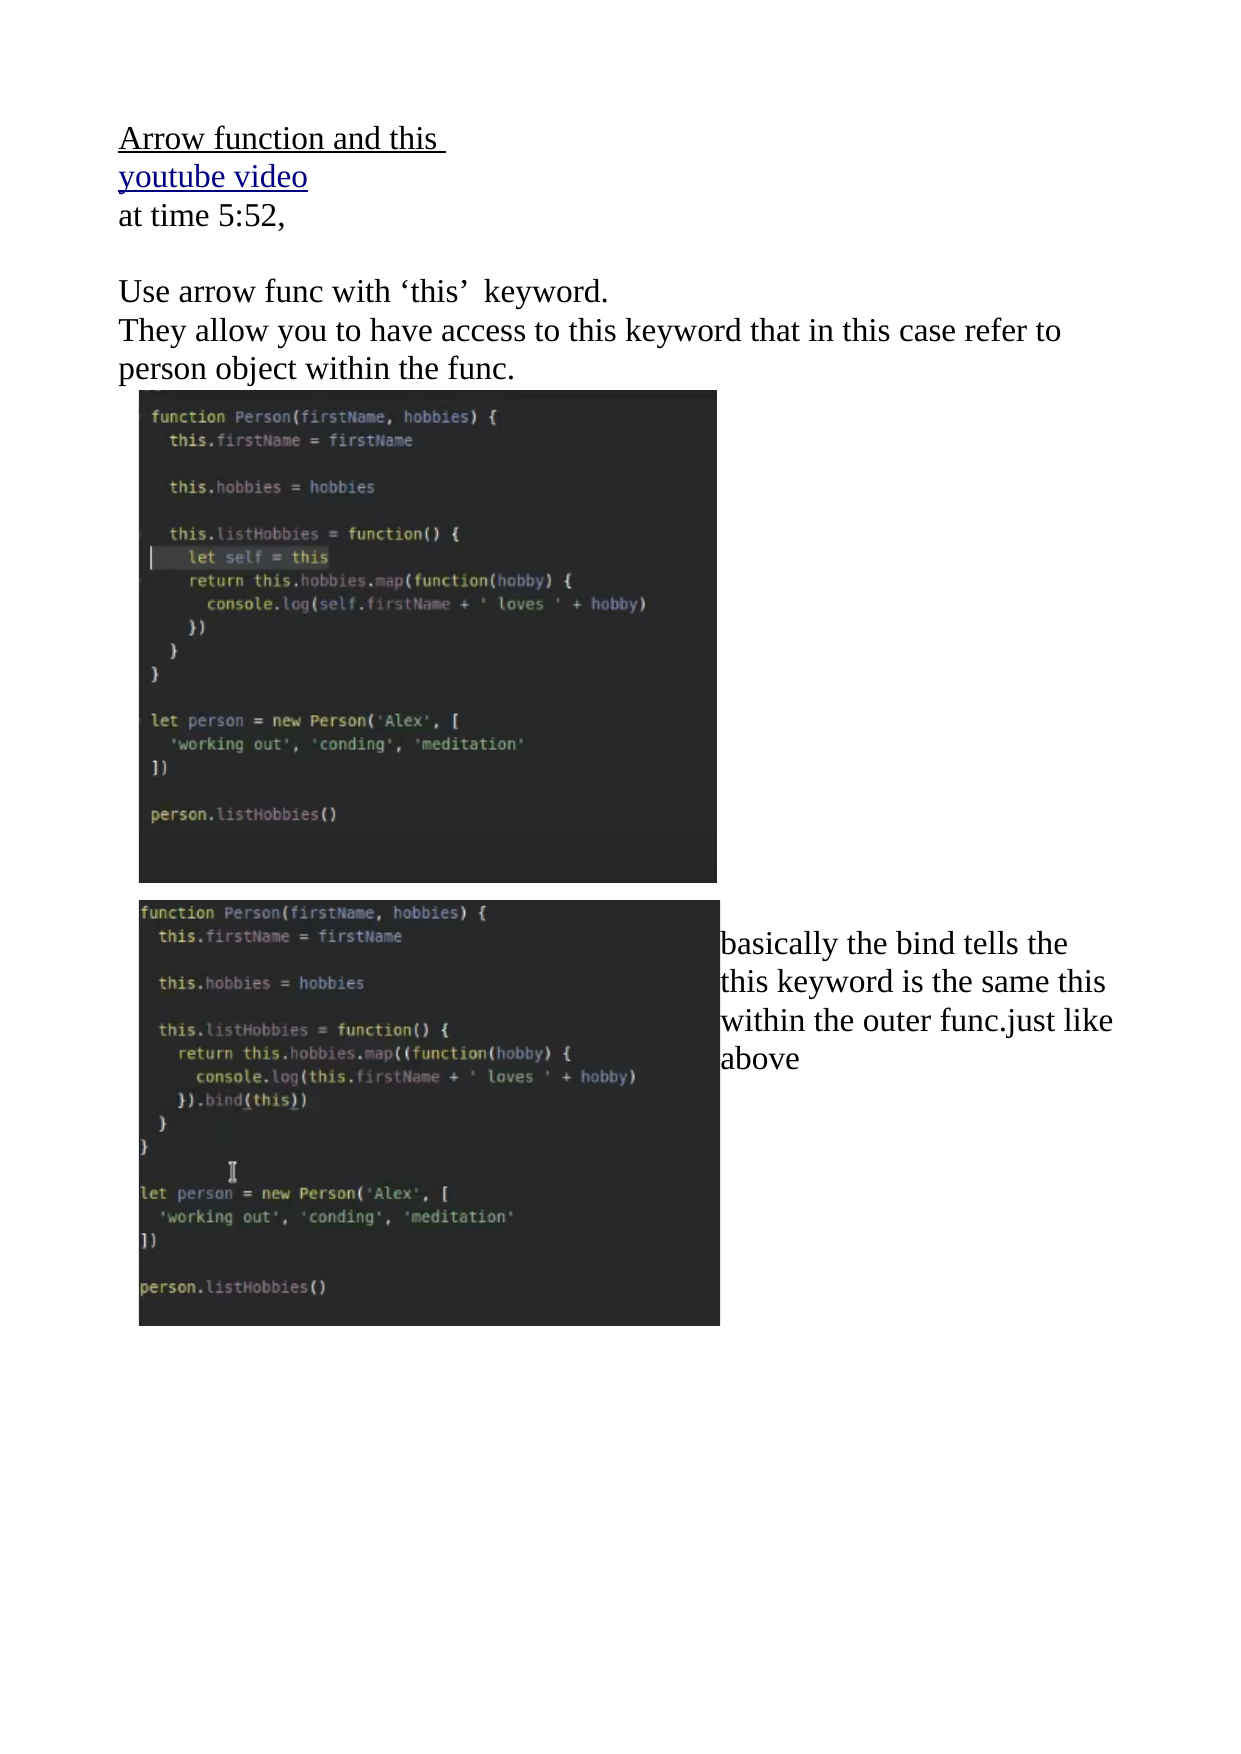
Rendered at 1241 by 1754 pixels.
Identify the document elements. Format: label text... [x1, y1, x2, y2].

text [118, 923, 138, 1076]
text youtube video [118, 156, 1122, 195]
text Arrow function and this [118, 118, 1122, 156]
picture [138, 390, 717, 883]
text at time 5:52, [118, 195, 1122, 233]
text They allow you to have access to this keyword that in this case refer to person object within the func. [118, 310, 1122, 386]
text Use arrow func with ‘this’ keyword. [118, 271, 1122, 310]
text basically the bind tells the this keyword is the same this within the outer func.just like above [720, 923, 1122, 1076]
picture [138, 900, 720, 1326]
